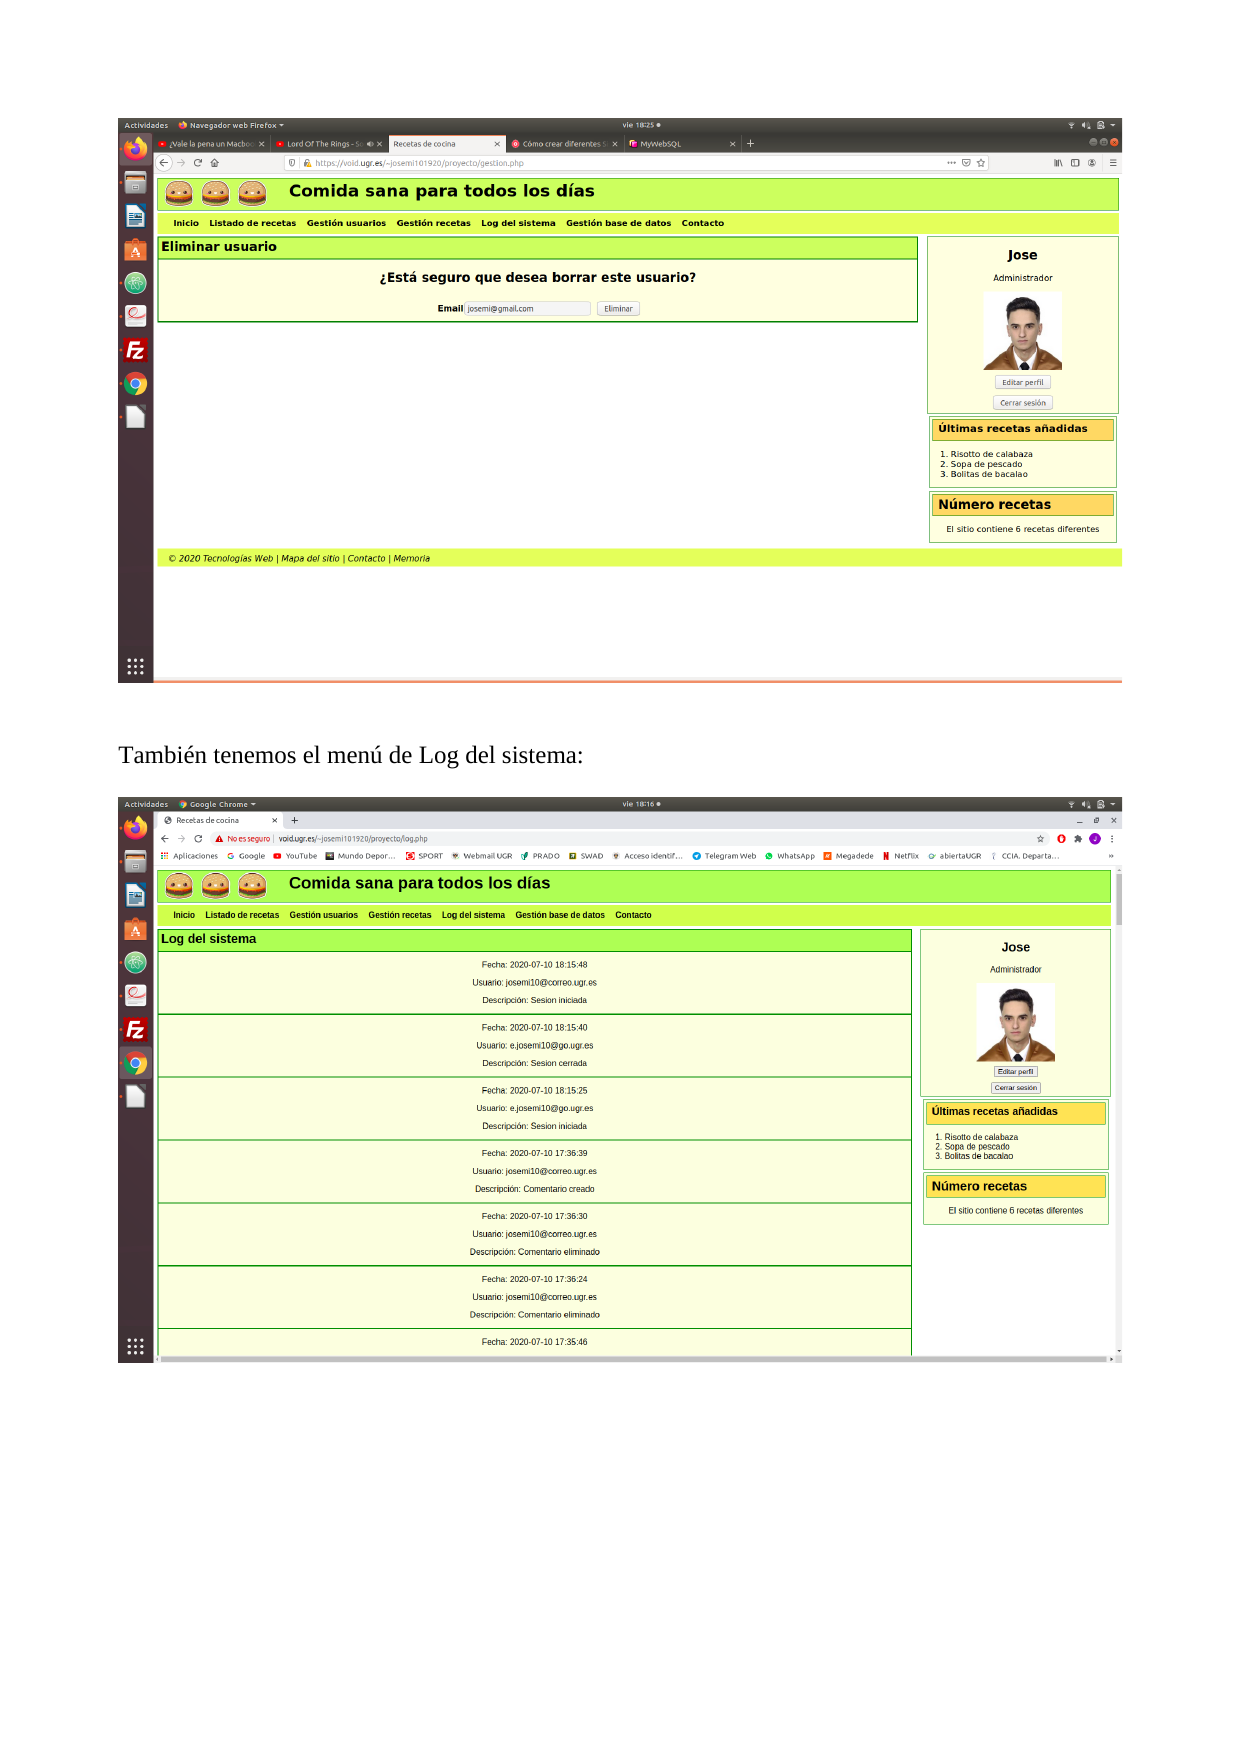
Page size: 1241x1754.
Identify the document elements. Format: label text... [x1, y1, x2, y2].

picture [118, 118, 1123, 683]
text También tenemos el menú de Log del sistema: [118, 740, 1122, 769]
picture [118, 797, 1123, 1363]
